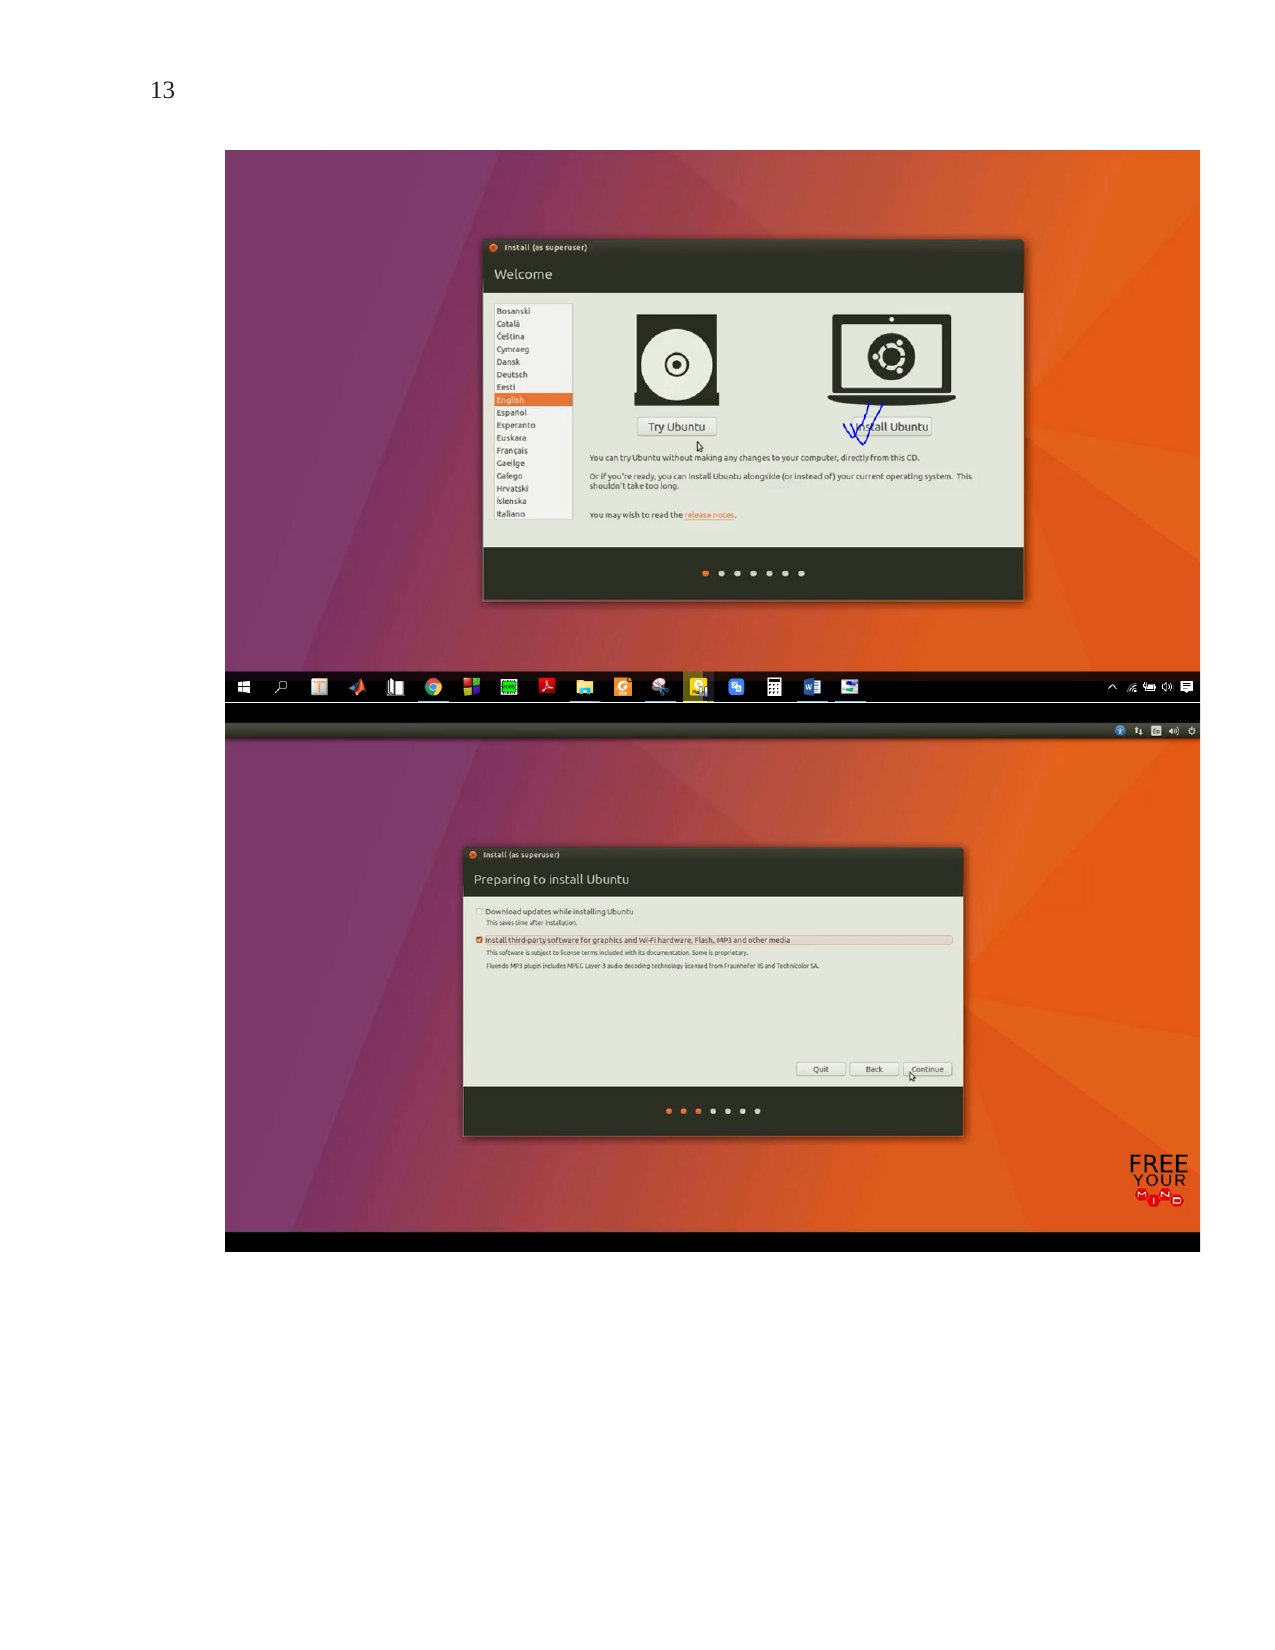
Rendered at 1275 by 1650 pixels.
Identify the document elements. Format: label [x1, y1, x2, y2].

picture [225, 150, 1200, 702]
picture [225, 703, 1200, 1252]
